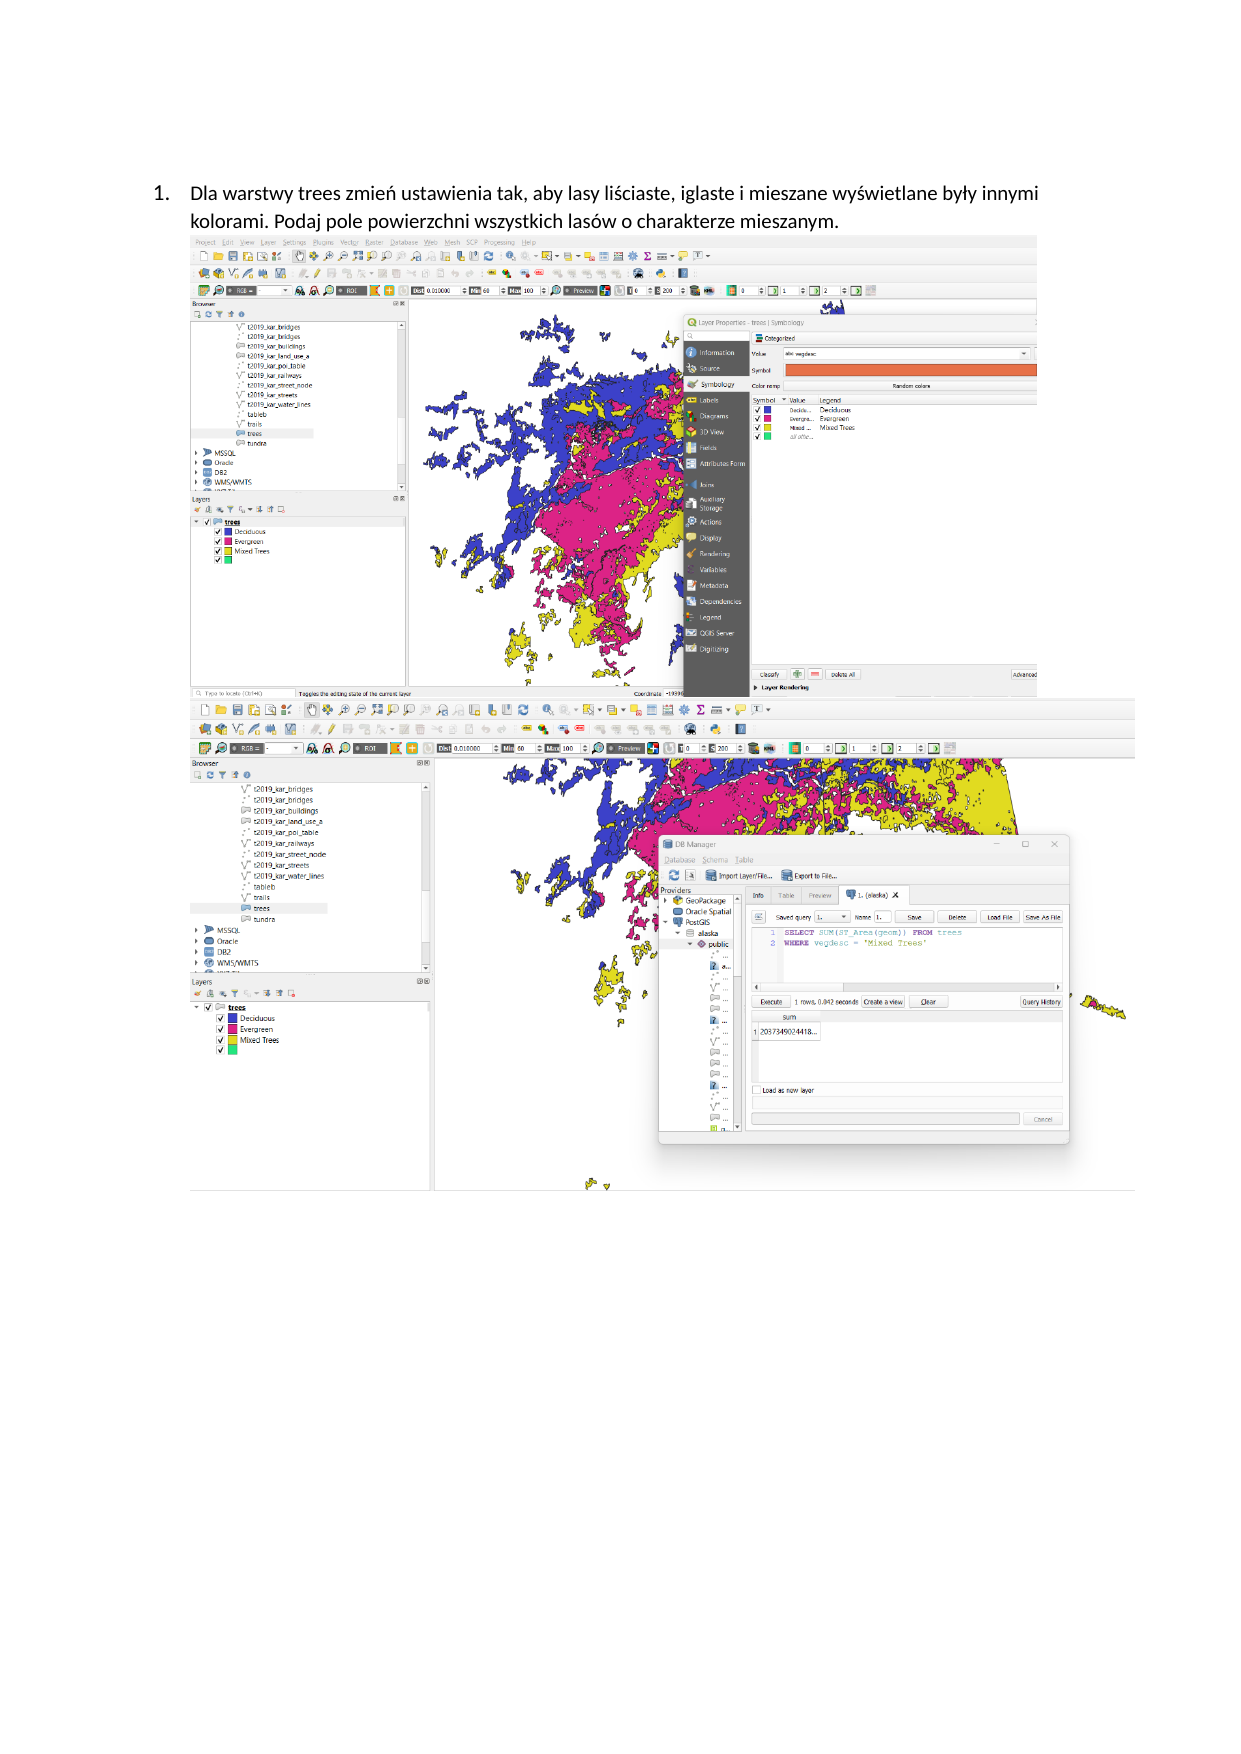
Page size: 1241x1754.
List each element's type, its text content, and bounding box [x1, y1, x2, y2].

list Dla warstwy trees zmień ustawienia tak, aby lasy liściaste, iglaste i mieszane wyświetlane były innymi kolorami. Podaj pole powierzchni wszystkich lasów o charakterze mieszanym. [153, 178, 1093, 697]
